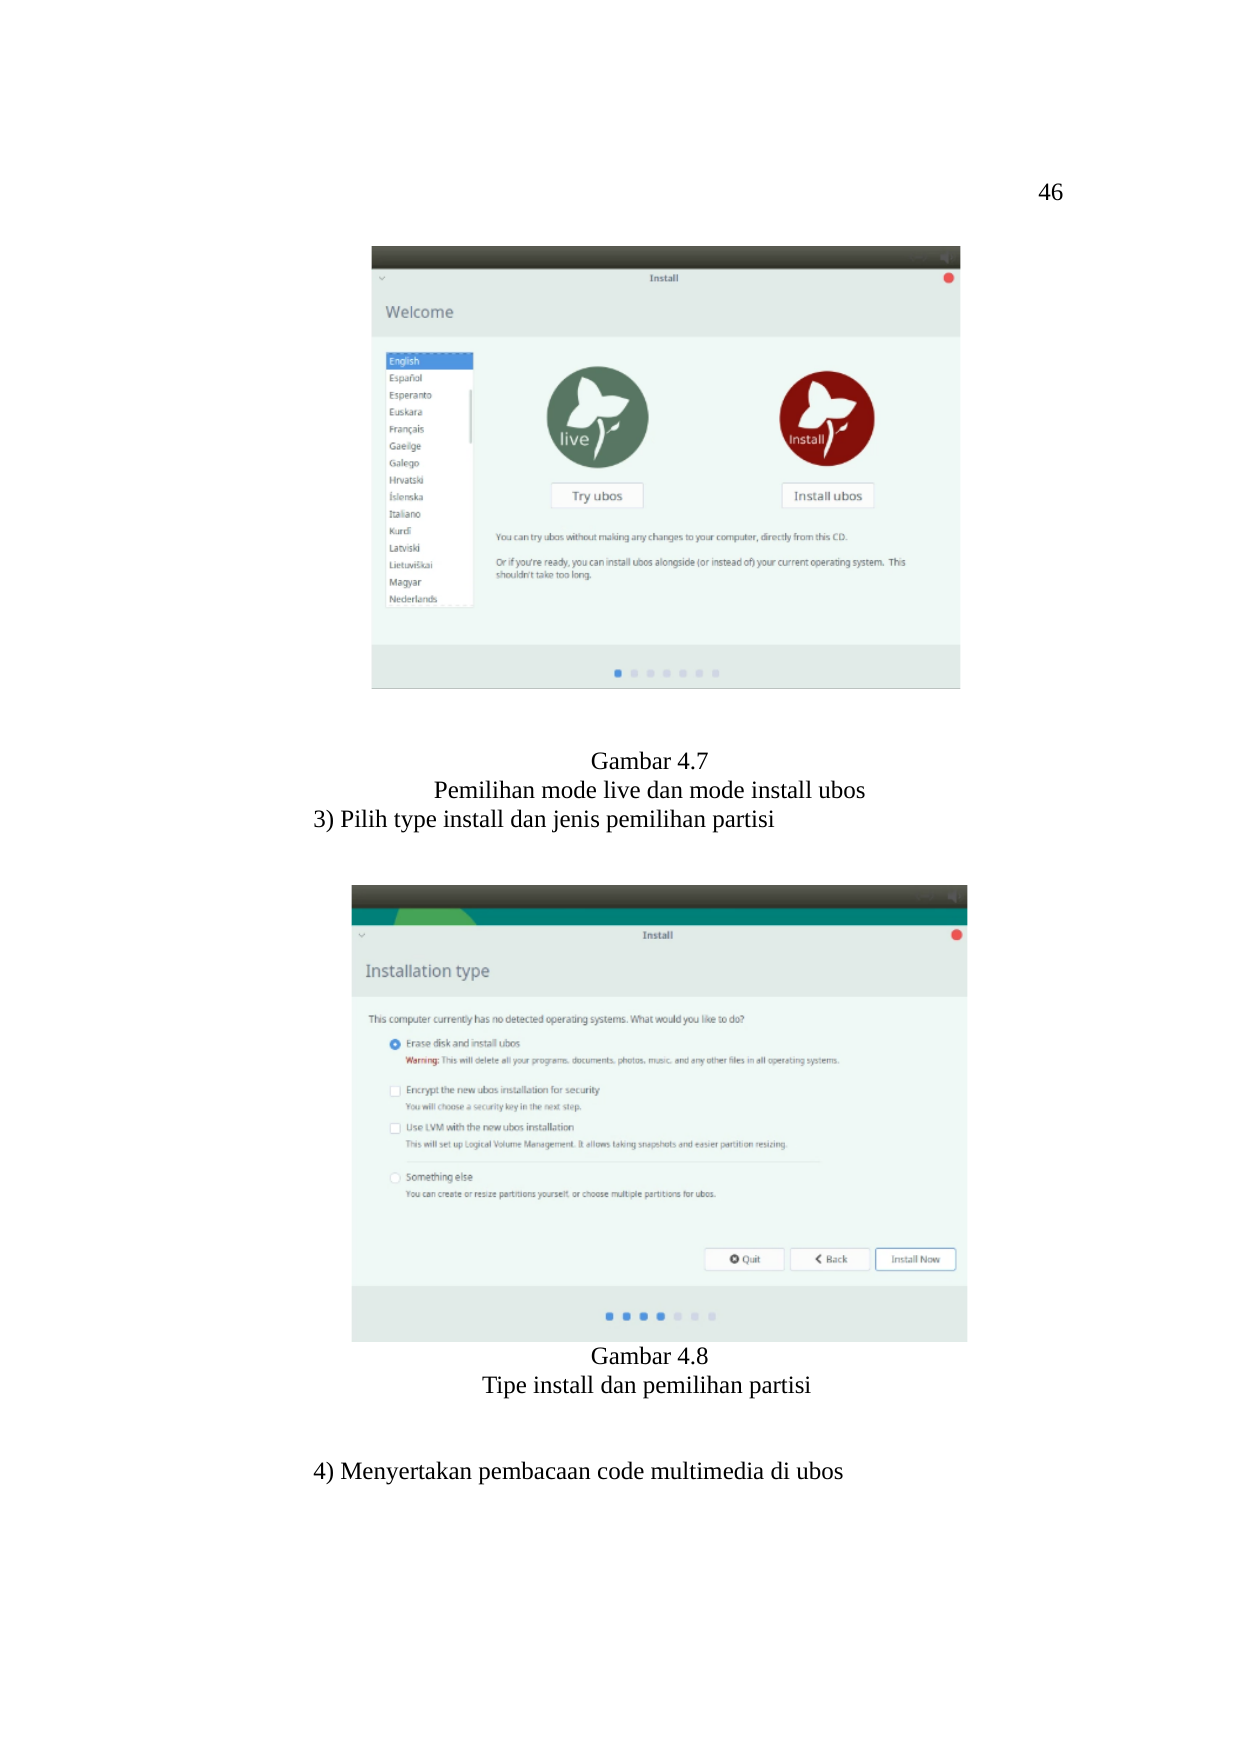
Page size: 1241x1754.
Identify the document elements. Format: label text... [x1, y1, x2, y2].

text 4) Menyertakan pembacaan code multimedia di ubos [313, 1456, 1063, 1485]
text Gambar 4.7 [236, 746, 1063, 775]
text Tipe install dan pemilihan partisi [236, 1370, 1063, 1398]
text Gambar 4.8 [236, 890, 1063, 1370]
picture [371, 246, 961, 689]
picture [351, 885, 968, 1342]
text Pemilihan mode live dan mode install ubos [236, 775, 1063, 804]
text 3) Pilih type install dan jenis pemilihan partisi [313, 804, 1063, 833]
